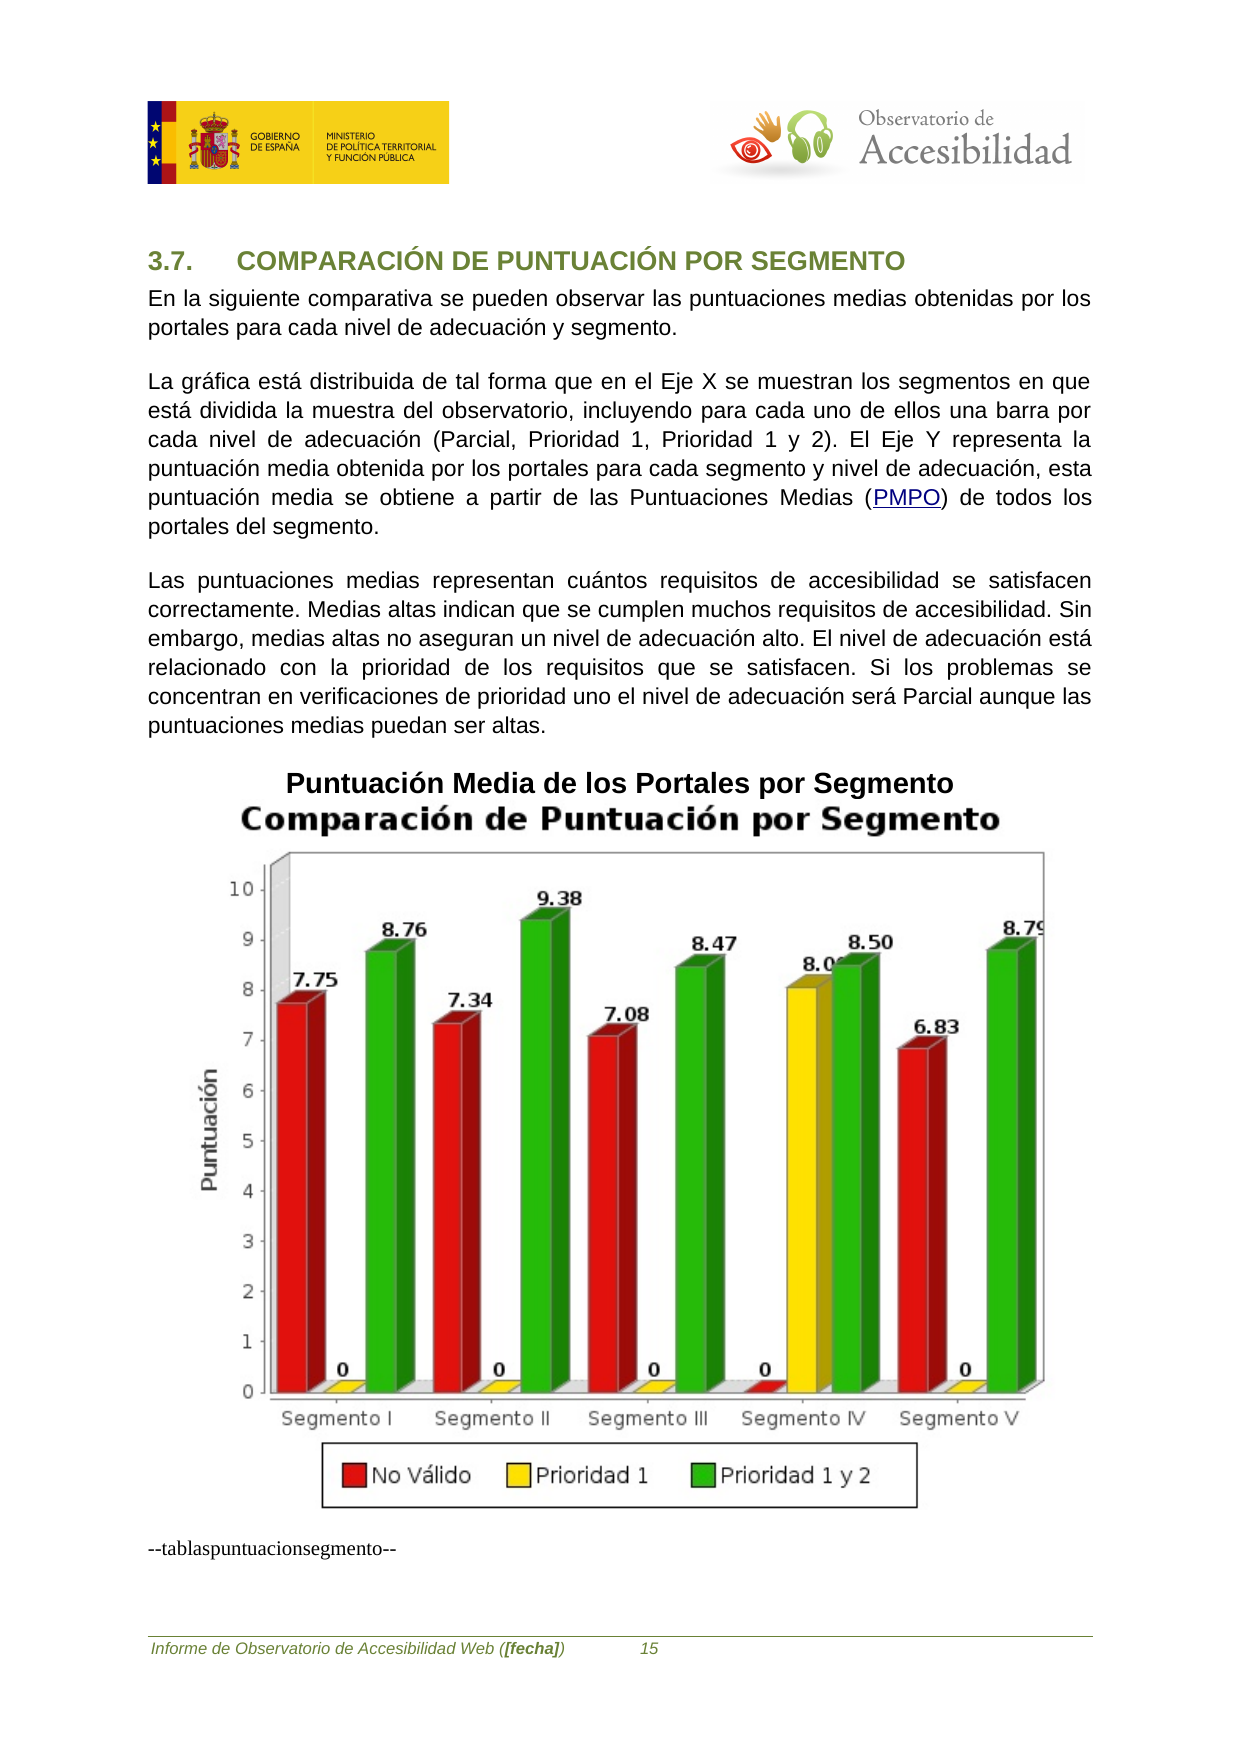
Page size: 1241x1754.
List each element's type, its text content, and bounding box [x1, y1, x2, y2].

text Las puntuaciones medias representan cuántos requisitos de accesibilidad se satisfacen correctamente. Medias altas indican que se cumplen muchos requisitos de accesibilidad. Sin embargo, medias altas no aseguran un nivel de adecuación alto. El nivel de adecuación está relacionado con la prioridad de los requisitos que se satisfacen. Si los problemas se concentran en verificaciones de prioridad uno el nivel de adecuación será Parcial aunque las puntuaciones medias puedan ser altas. [148, 567, 1092, 738]
text En la siguiente comparativa se pueden observar las puntuaciones medias obtenidas por los portales para cada nivel de adecuación y segmento. [148, 285, 1092, 341]
text --tablaspuntuacionsegmento-- [148, 1536, 1092, 1559]
picture [147, 101, 450, 184]
subtitle Comparación de puntuación por segmento [148, 245, 1092, 276]
picture [178, 799, 1062, 1510]
text Puntuación Media de los Portales por Segmento [148, 766, 1092, 799]
picture [710, 101, 1086, 184]
text La gráfica está distribuida de tal forma que en el Eje X se muestran los segmentos en que está dividida la muestra del observatorio, incluyendo para cada uno de ellos una barra por cada nivel de adecuación (Parcial, Prioridad 1, Prioridad 1 y 2). El Eje Y representa la puntuación media obtenida por los portales para cada segmento y nivel de adecuación, esta puntuación media se obtiene a partir de las Puntuaciones Medias (PMPO) de todos los portales del segmento. [148, 368, 1092, 539]
